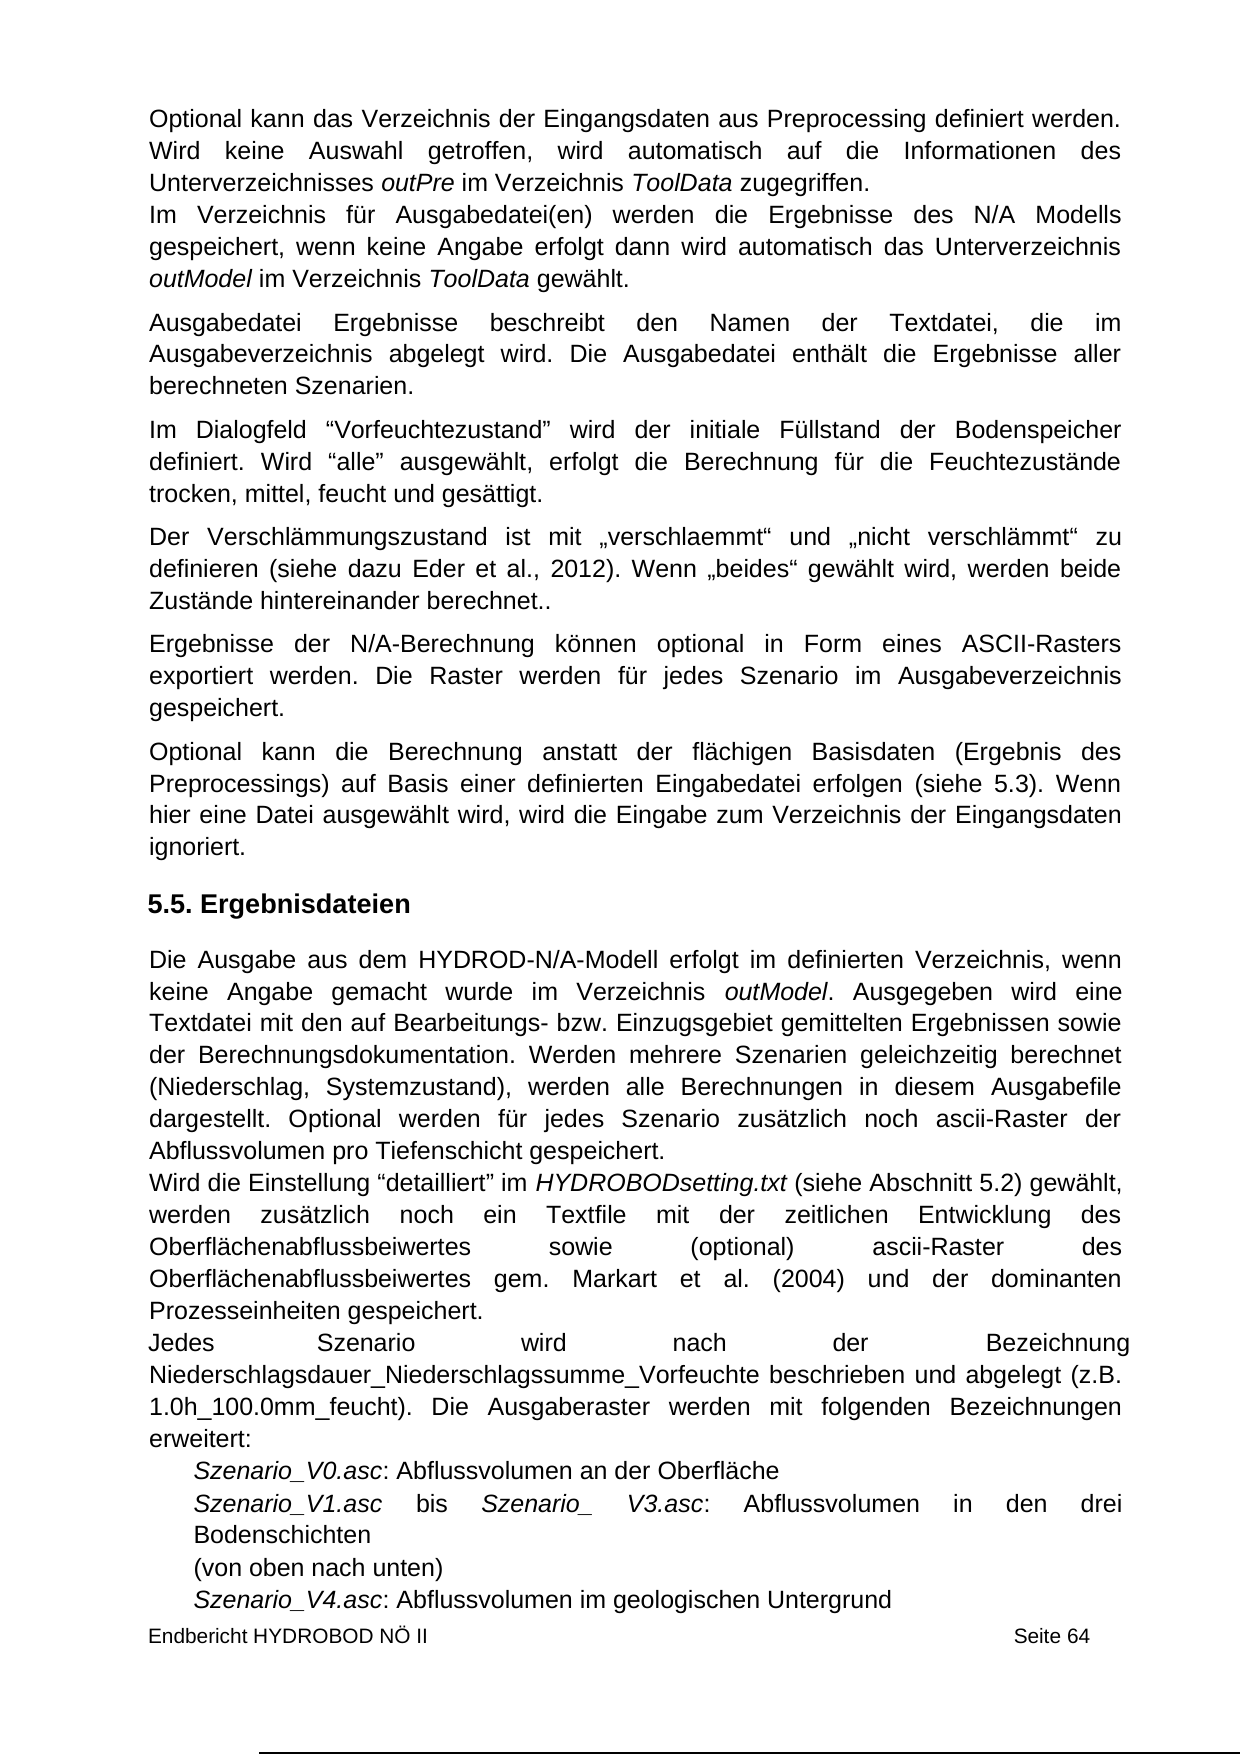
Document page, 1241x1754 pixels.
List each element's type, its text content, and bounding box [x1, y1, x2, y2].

text Ausgabedatei Ergebnisse beschreibt den Namen der Textdatei, die im Ausgabeverzeichnis abgelegt wird. Die Ausgabedatei enthält die Ergebnisse aller berechneten Szenarien. [149, 307, 1123, 400]
text Wird die Einstellung “detailliert” im HYDROBODsetting.txt (siehe Abschnitt 5.2) gewählt, werden zusätzlich noch ein Textfile mit der zeitlichen Entwicklung des Oberflächenabflussbeiwertes sowie (optional) ascii-Raster des Oberflächenabflussbeiwertes gem. Markart et al. (2004) und der dominanten Prozesseinheiten gespeichert. [149, 1168, 1123, 1324]
text Szenario_V4.asc: Abflussvolumen im geologischen Untergrund [193, 1585, 1123, 1614]
text Jedes Szenario wird nach der Bezeichnung [148, 1328, 1137, 1357]
text Szenario_V1.asc bis Szenario_ V3.asc: Abflussvolumen in den drei Bodenschichten [193, 1489, 1123, 1549]
text Optional kann die Berechnung anstatt der flächigen Basisdaten (Ergebnis des Preprocessings) auf Basis einer definierten Eingabedatei erfolgen (siehe 5.3). Wenn hier eine Datei ausgewählt wird, wird die Eingabe zum Verzeichnis der Eingangsdaten ignoriert. [149, 737, 1123, 861]
text Szenario_V0.asc: Abflussvolumen an der Oberfläche [193, 1456, 1123, 1485]
text Der Verschlämmungszustand ist mit „verschlaemmt“ und „nicht verschlämmt“ zu definieren (siehe dazu Eder et al., 2012). Wenn „beides“ gewählt wird, werden beide Zustände hintereinander berechnet.. [149, 522, 1123, 615]
text 5.5. Ergebnisdateien [147, 888, 1137, 919]
text Im Verzeichnis für Ausgabedatei(en) werden die Ergebnisse des N/A Modells gespeichert, wenn keine Angabe erfolgt dann wird automatisch das Unterverzeichnis outModel im Verzeichnis ToolData gewählt. [149, 200, 1123, 292]
text Ergebnisse der N/A-Berechnung können optional in Form eines ASCII-Rasters exportiert werden. Die Raster werden für jedes Szenario im Ausgabeverzeichnis gespeichert. [149, 629, 1123, 722]
text Optional kann das Verzeichnis der Eingangsdaten aus Preprocessing definiert werden. Wird keine Auswahl getroffen, wird automatisch auf die Informationen des Unterverzeichnisses outPre im Verzeichnis ToolData zugegriffen. [149, 104, 1123, 196]
text Niederschlagsdauer_Niederschlagssumme_Vorfeuchte beschrieben und abgelegt (z.B. 1.0h_100.0mm_feucht). Die Ausgaberaster werden mit folgenden Bezeichnungen erweitert: [149, 1360, 1123, 1453]
text Die Ausgabe aus dem HYDROD-N/A-Modell erfolgt im definierten Verzeichnis, wenn keine Angabe gemacht wurde im Verzeichnis outModel. Ausgegeben wird eine Textdatei mit den auf Bearbeitungs- bzw. Einzugsgebiet gemittelten Ergebnissen sowie der Berechnungsdokumentation. Werden mehrere Szenarien geleichzeitig berechnet (Niederschlag, Systemzustand), werden alle Berechnungen in diesem Ausgabefile dargestellt. Optional werden für jedes Szenario zusätzlich noch ascii-Raster der Abflussvolumen pro Tiefenschicht gespeichert. [149, 945, 1123, 1165]
text (von oben nach unten) [193, 1553, 1123, 1582]
text Im Dialogfeld “Vorfeuchtezustand” wird der initiale Füllstand der Bodenspeicher definiert. Wird “alle” ausgewählt, erfolgt die Berechnung für die Feuchtezustände trocken, mittel, feucht und gesättigt. [149, 415, 1123, 507]
